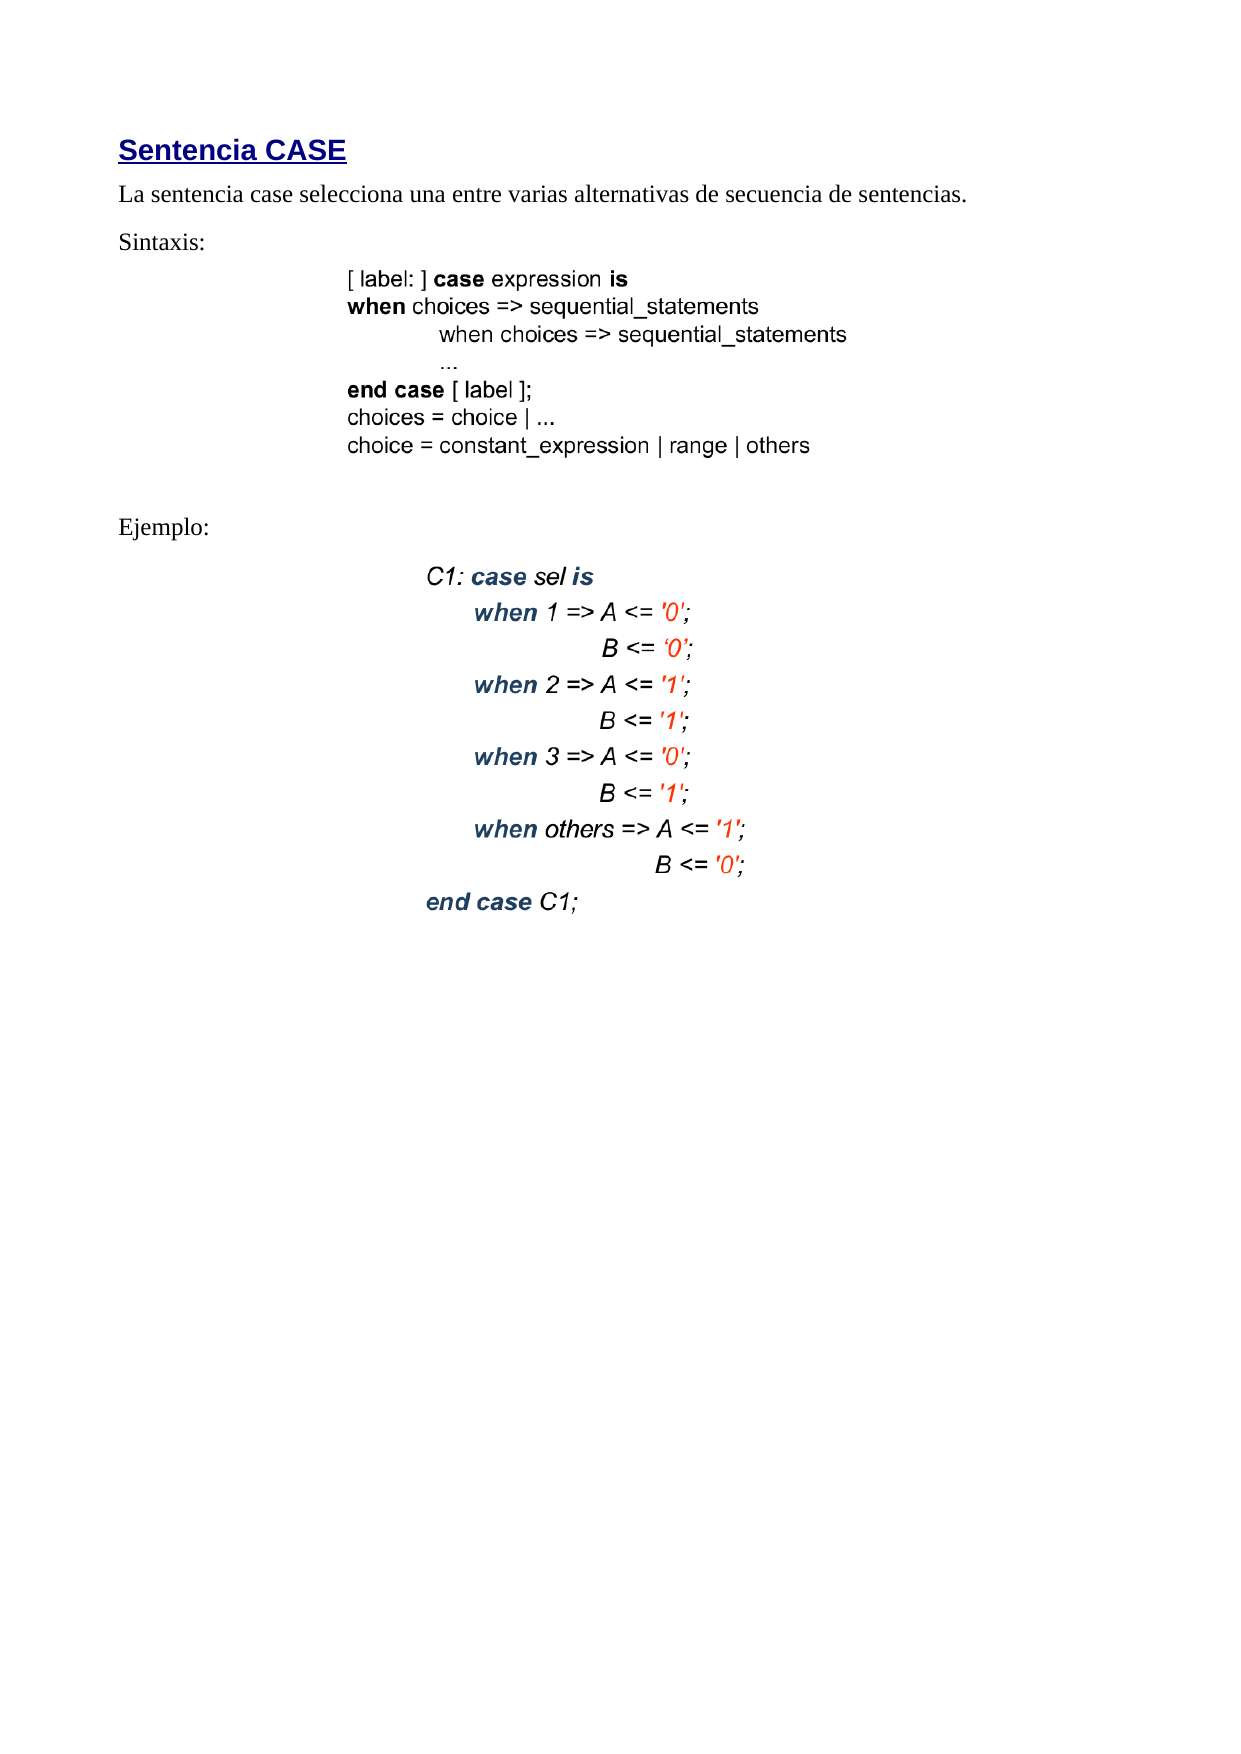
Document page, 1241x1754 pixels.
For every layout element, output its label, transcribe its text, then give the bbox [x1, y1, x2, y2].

picture [337, 262, 857, 479]
text Ejemplo: [118, 512, 1122, 541]
text La sentencia case selecciona una entre varias alternativas de secuencia de sentencias. [118, 179, 1122, 208]
subtitle Sentencia CASE [118, 133, 1122, 166]
picture [368, 547, 778, 935]
text Sintaxis: [118, 227, 1122, 255]
